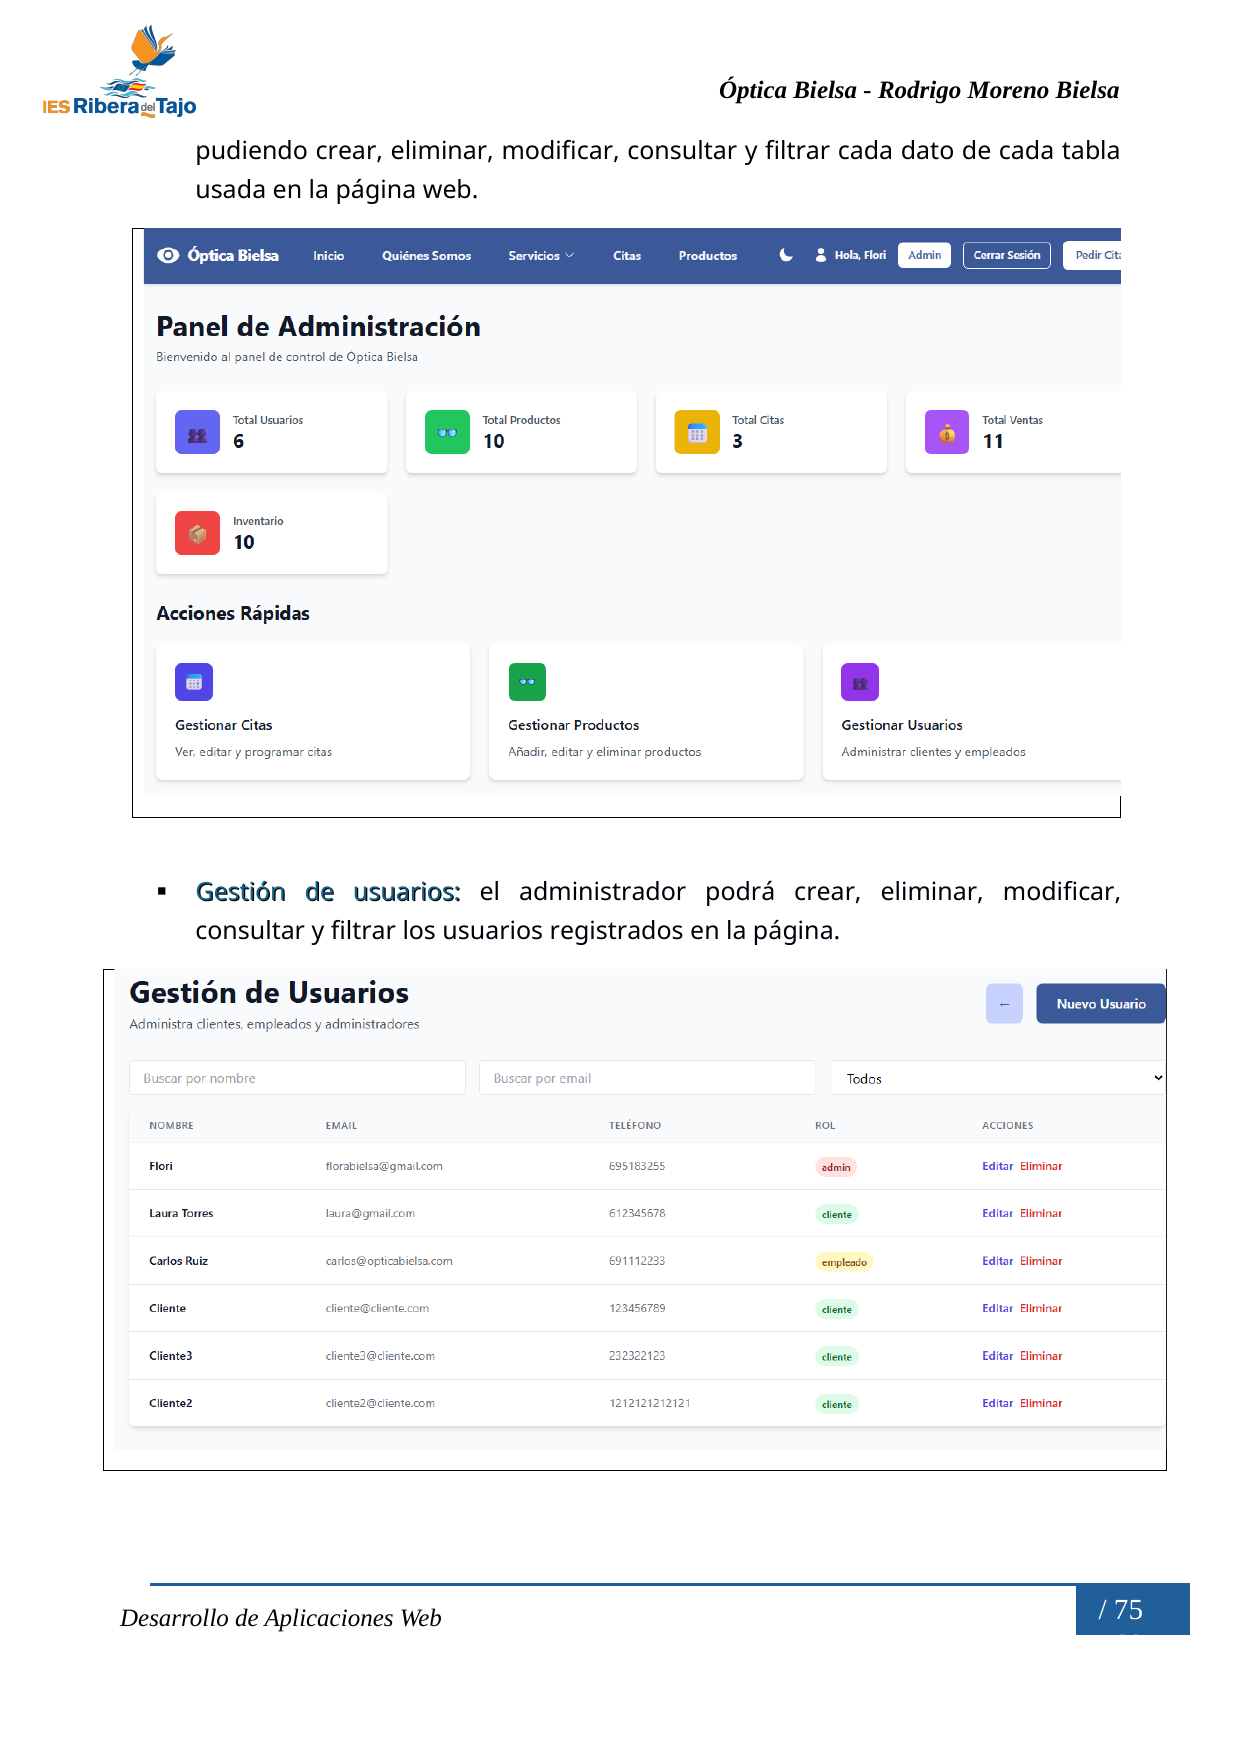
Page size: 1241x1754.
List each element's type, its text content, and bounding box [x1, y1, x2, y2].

list Gestión de usuarios: el administrador podrá crear, eliminar, modificar, consultar y filtrar los usuarios registrados en la página. [156, 873, 1122, 947]
table_header [133, 229, 1120, 817]
list pudiendo crear, eliminar, modificar, consultar y filtrar cada dato de cada tabla usada en la página web. [156, 132, 1122, 206]
table_header [104, 970, 1166, 1470]
